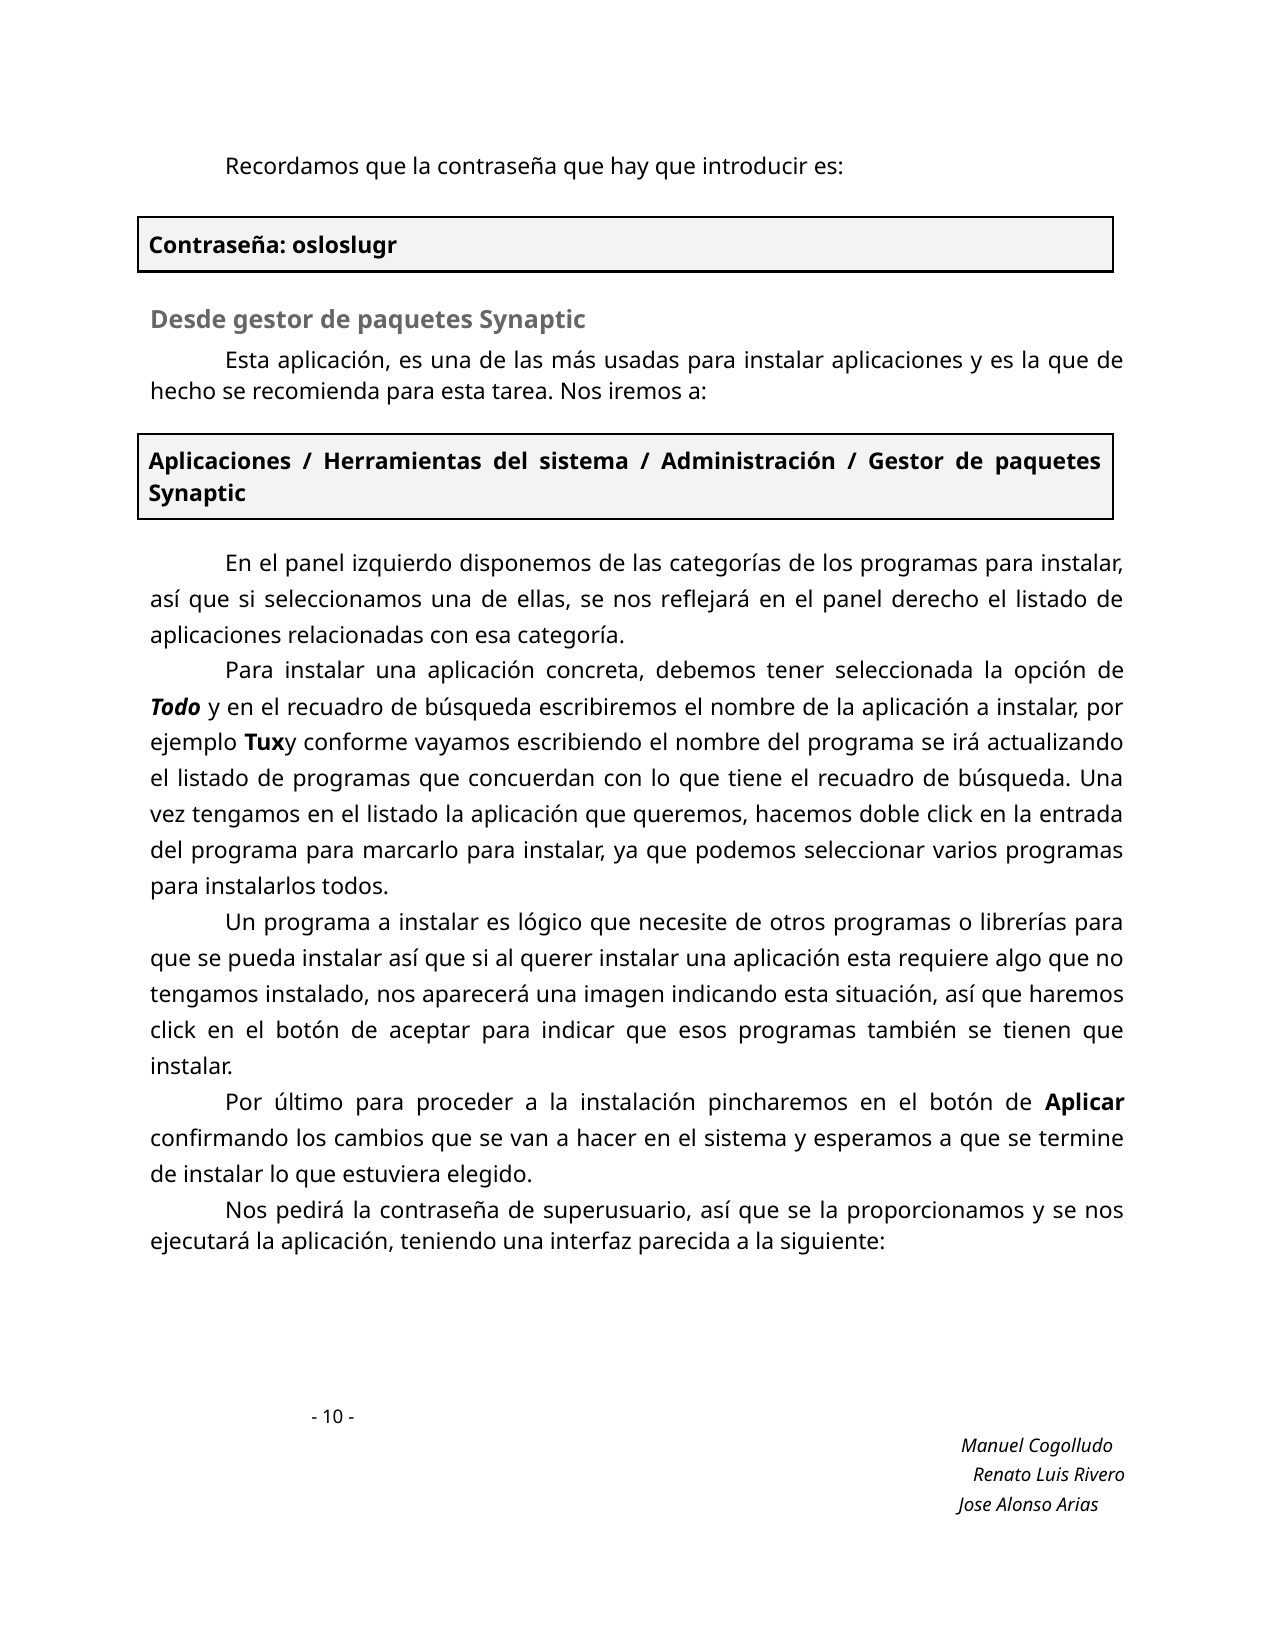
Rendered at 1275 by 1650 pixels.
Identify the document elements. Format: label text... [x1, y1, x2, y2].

text Recordamos que la contraseña que hay que introducir es: [150, 150, 1125, 181]
text Un programa a instalar es lógico que necesite de otros programas o librerías para que se pueda instalar así que si al querer instalar una aplicación esta requiere algo que no tengamos instalado, nos aparecerá una imagen indicando esta situación, así que haremos click en el botón de aceptar para indicar que esos programas también se tienen que instalar. [150, 906, 1125, 1081]
text Esta aplicación, es una de las más usadas para instalar aplicaciones y es la que de hecho se recomienda para esta tarea. Nos iremos a: [150, 344, 1125, 406]
text Nos pedirá la contraseña de superusuario, así que se la proporcionamos y se nos ejecutará la aplicación, teniendo una interfaz parecida a la siguiente: [150, 1193, 1125, 1256]
table_header Aplicaciones / Herramientas del sistema / Administración / Gestor de paquetes Synaptic [139, 435, 1112, 518]
text En el panel izquierdo disponemos de las categorías de los programas para instalar, así que si seleccionamos una de ellas, se nos reflejará en el panel derecho el listado de aplicaciones relacionadas con esa categoría. [150, 547, 1125, 650]
text Por último para proceder a la instalación pincharemos en el botón de Aplicar confirmando los cambios que se van a hacer en el sistema y esperamos a que se termine de instalar lo que estuviera elegido. [150, 1086, 1125, 1189]
table_header Contraseña: osloslugr [139, 218, 1112, 270]
text Para instalar una aplicación concreta, debemos tener seleccionada la opción de Todo y en el recuadro de búsqueda escribiremos el nombre de la aplicación a instalar, por ejemplo Tuxy conforme vayamos escribiendo el nombre del programa se irá actualizando el listado de programas que concuerdan con lo que tiene el recuadro de búsqueda. Una vez tengamos en el listado la aplicación que queremos, hacemos doble click en la entrada del programa para marcarlo para instalar, ya que podemos seleccionar varios programas para instalarlos todos. [150, 654, 1125, 901]
subtitle Desde gestor de paquetes Synaptic [150, 302, 1125, 336]
